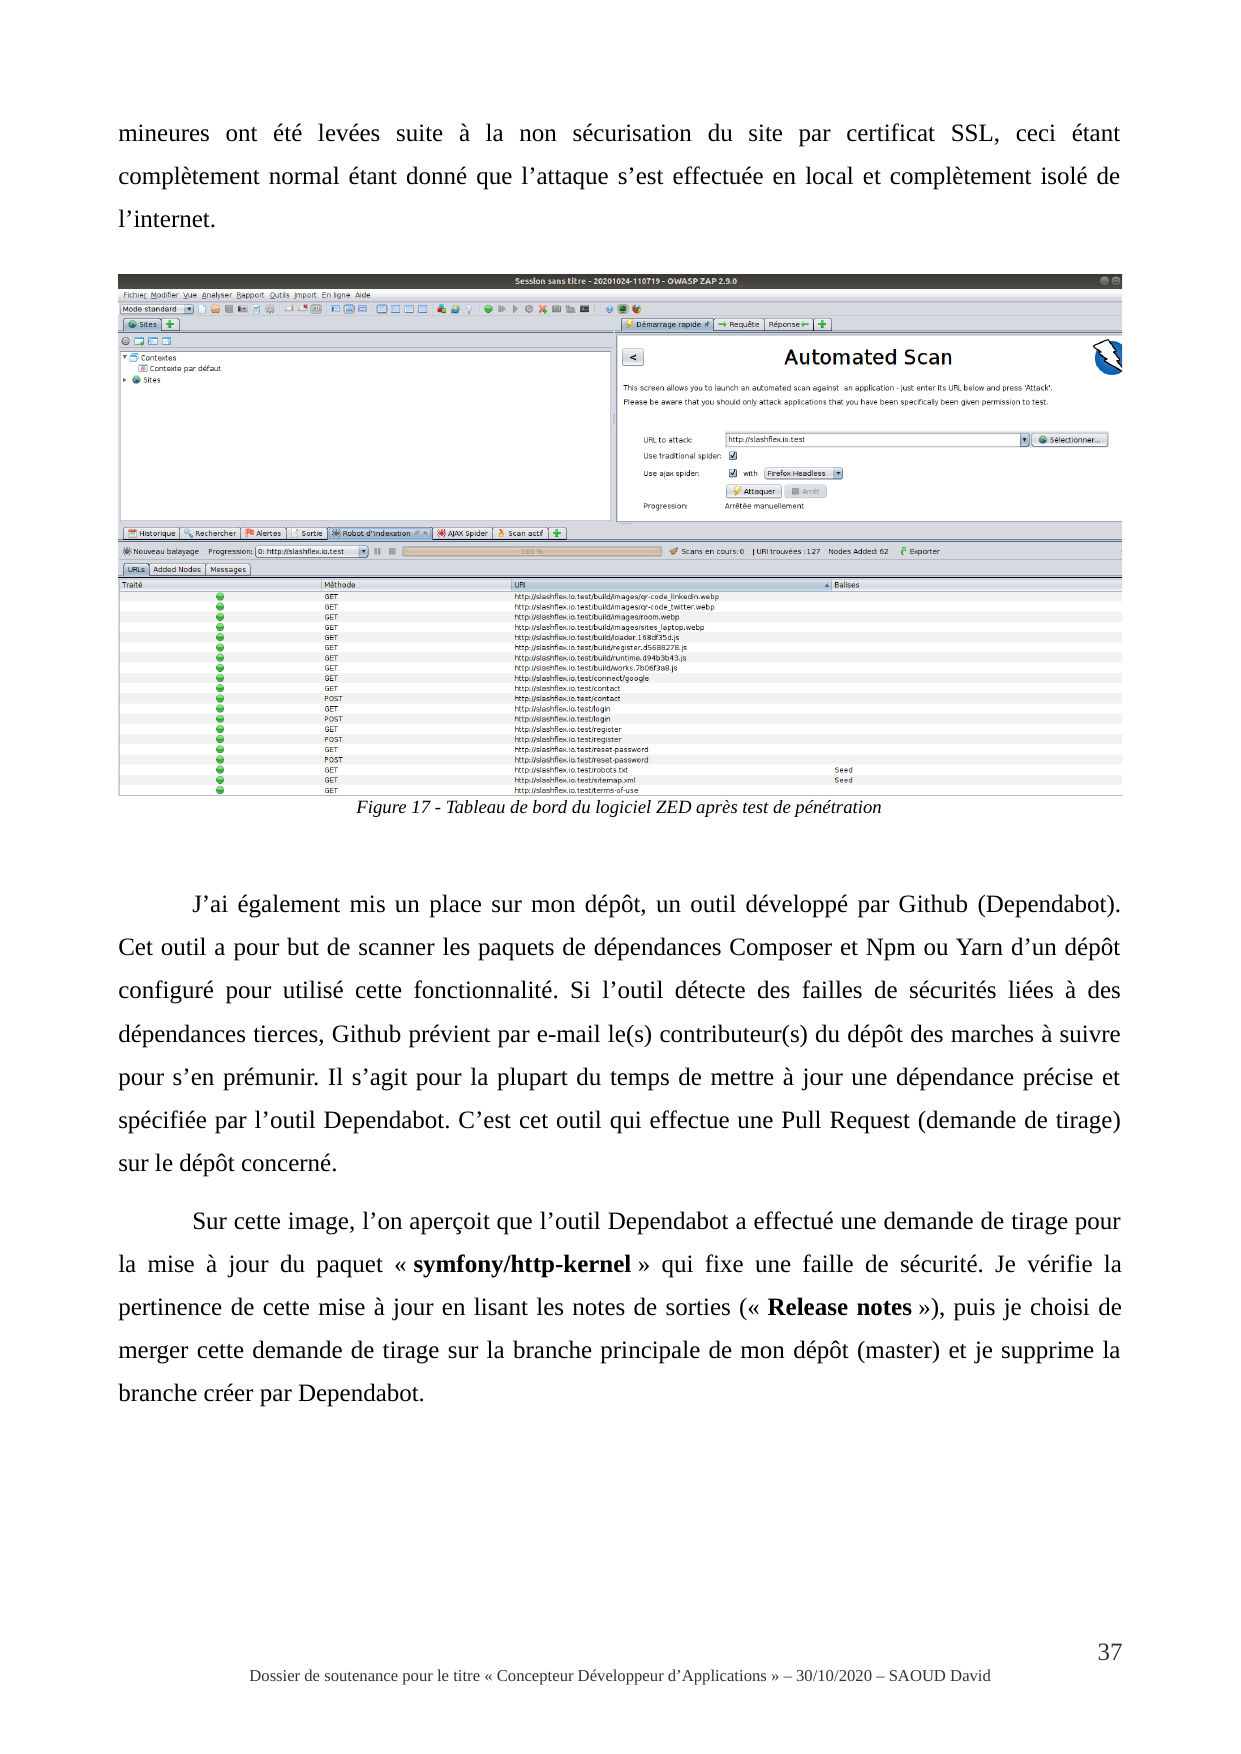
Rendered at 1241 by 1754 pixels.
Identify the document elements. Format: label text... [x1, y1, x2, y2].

text Figure 17 - Tableau de bord du logiciel ZED après test de pénétration [118, 796, 1122, 817]
picture [118, 274, 1123, 796]
text mineures ont été levées suite à la non sécurisation du site par certificat SSL, ceci étant complètement normal étant donné que l’attaque s’est effectuée en local et complètement isolé de l’internet. [118, 118, 1122, 233]
text Sur cette image, l’on aperçoit que l’outil Dependabot a effectué une demande de tirage pour la mise à jour du paquet « symfony/http-kernel » qui fixe une faille de sécurité. Je vérifie la pertinence de cette mise à jour en lisant les notes de sorties (« Release notes »), puis je choisi de merger cette demande de tirage sur la branche principale de mon dépôt (master) et je supprime la branche créer par Dependabot. [118, 1206, 1122, 1407]
text J’ai également mis un place sur mon dépôt, un outil développé par Github (Dependabot). Cet outil a pour but de scanner les paquets de dépendances Composer et Npm ou Yarn d’un dépôt configuré pour utilisé cette fonctionnalité. Si l’outil détecte des failles de sécurités liées à des dépendances tierces, Github prévient par e-mail le(s) contributeur(s) du dépôt des marches à suivre pour s’en prémunir. Il s’agit pour la plupart du temps de mettre à jour une dépendance précise et spécifiée par l’outil Dependabot. C’est cet outil qui effectue une Pull Request (demande de tirage) sur le dépôt concerné. [118, 889, 1122, 1177]
